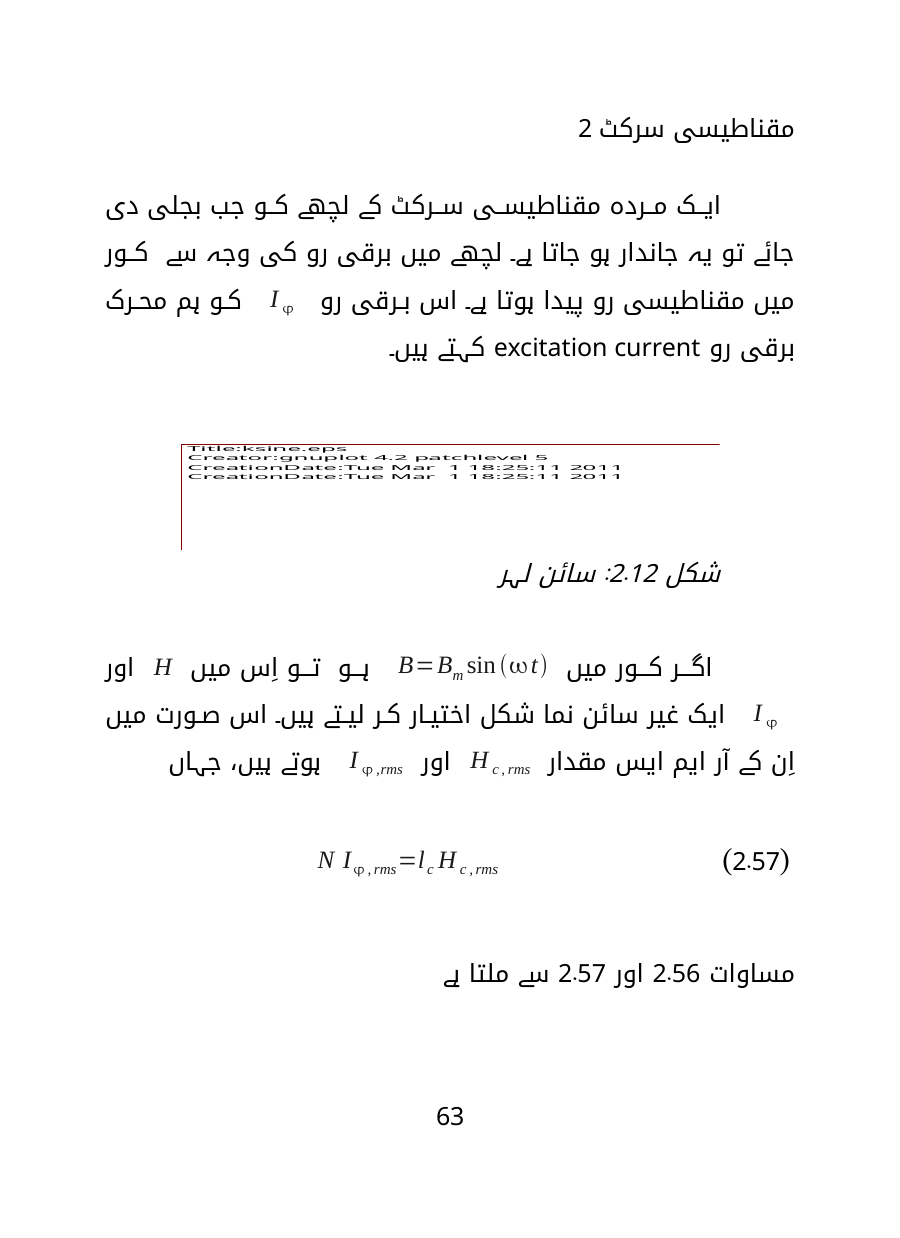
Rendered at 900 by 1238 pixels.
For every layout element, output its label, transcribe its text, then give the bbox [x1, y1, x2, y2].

text مساوات 2.56 اور 2.57 سے ملتا ہے [105, 951, 795, 998]
text اگر کور میں ہو تو اِس میںاور ایک غیر سائن نما شکل اختیار کر لیتے ہیں۔ اس صورت میں اِن کے آر ایم ایس مقداراور ہوتے ہیں، جہاں [105, 644, 795, 786]
text ایک مردہ مقناطیسی سرکٹ کے لچھے کو جب بجلی دی جائے تو یہ جاندار ہو جاتا ہے۔ لچھے میں برقی رو کی وجہ سے کور میں مقناطیسی رو پیدا ہوتا ہے۔ اس برقی رو کو ہم محرک برقی رو excitation current کہتے ہیں۔ [105, 182, 795, 372]
text شکل 2.12: سائن لہر [180, 443, 720, 597]
table_header (2.57) [701, 833, 795, 904]
table_header [105, 833, 701, 904]
